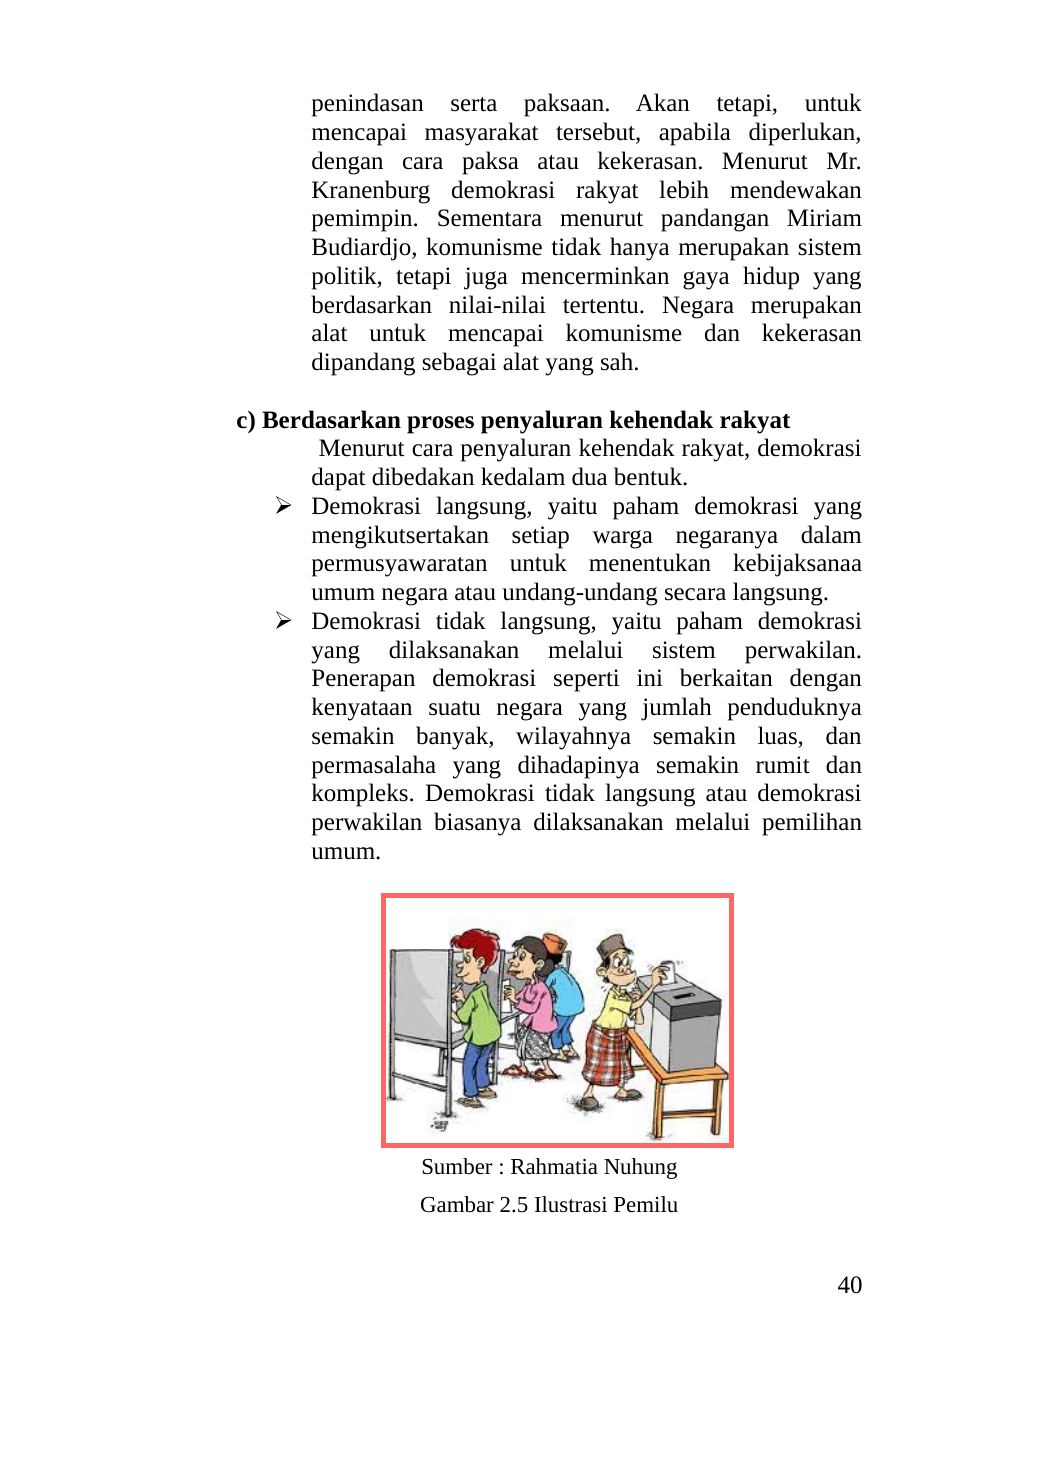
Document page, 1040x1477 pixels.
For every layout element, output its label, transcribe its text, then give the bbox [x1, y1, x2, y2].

list Demokrasi langsung, yaitu paham demokrasi yang mengikutsertakan setiap warga negaranya dalam permusyawaratan untuk menentukan kebijaksanaa umum negara atau undang-undang secara langsung. [274, 491, 862, 606]
list Menurut cara penyaluran kehendak rakyat, demokrasi dapat dibedakan kedalam dua bentuk. [274, 433, 862, 491]
picture [386, 898, 729, 1143]
table_cell Gambar 2.5 Ilustrasi Pemilu [236, 1185, 862, 1223]
list c) Berdasarkan proses penyaluran kehendak rakyat [236, 405, 862, 433]
list penindasan serta paksaan. Akan tetapi, untuk mencapai masyarakat tersebut, apabila diperlukan, dengan cara paksa atau kekerasan. Menurut Mr. Kranenburg demokrasi rakyat lebih mendewakan pemimpin. Sementara menurut pandangan Miriam Budiardjo, komunisme tidak hanya merupakan sistem politik, tetapi juga mencerminkan gaya hidup yang berdasarkan nilai-nilai tertentu. Negara merupakan alat untuk mencapai komunisme dan kekerasan dipandang sebagai alat yang sah. [274, 88, 862, 376]
list Demokrasi tidak langsung, yaitu paham demokrasi yang dilaksanakan melalui sistem perwakilan. Penerapan demokrasi seperti ini berkaitan dengan kenyataan suatu negara yang jumlah penduduknya semakin banyak, wilayahnya semakin luas, dan permasalaha yang dihadapinya semakin rumit dan kompleks. Demokrasi tidak langsung atau demokrasi perwakilan biasanya dilaksanakan melalui pemilihan umum. [274, 606, 862, 1148]
table_header Sumber : Rahmatia Nuhung [236, 1148, 862, 1185]
